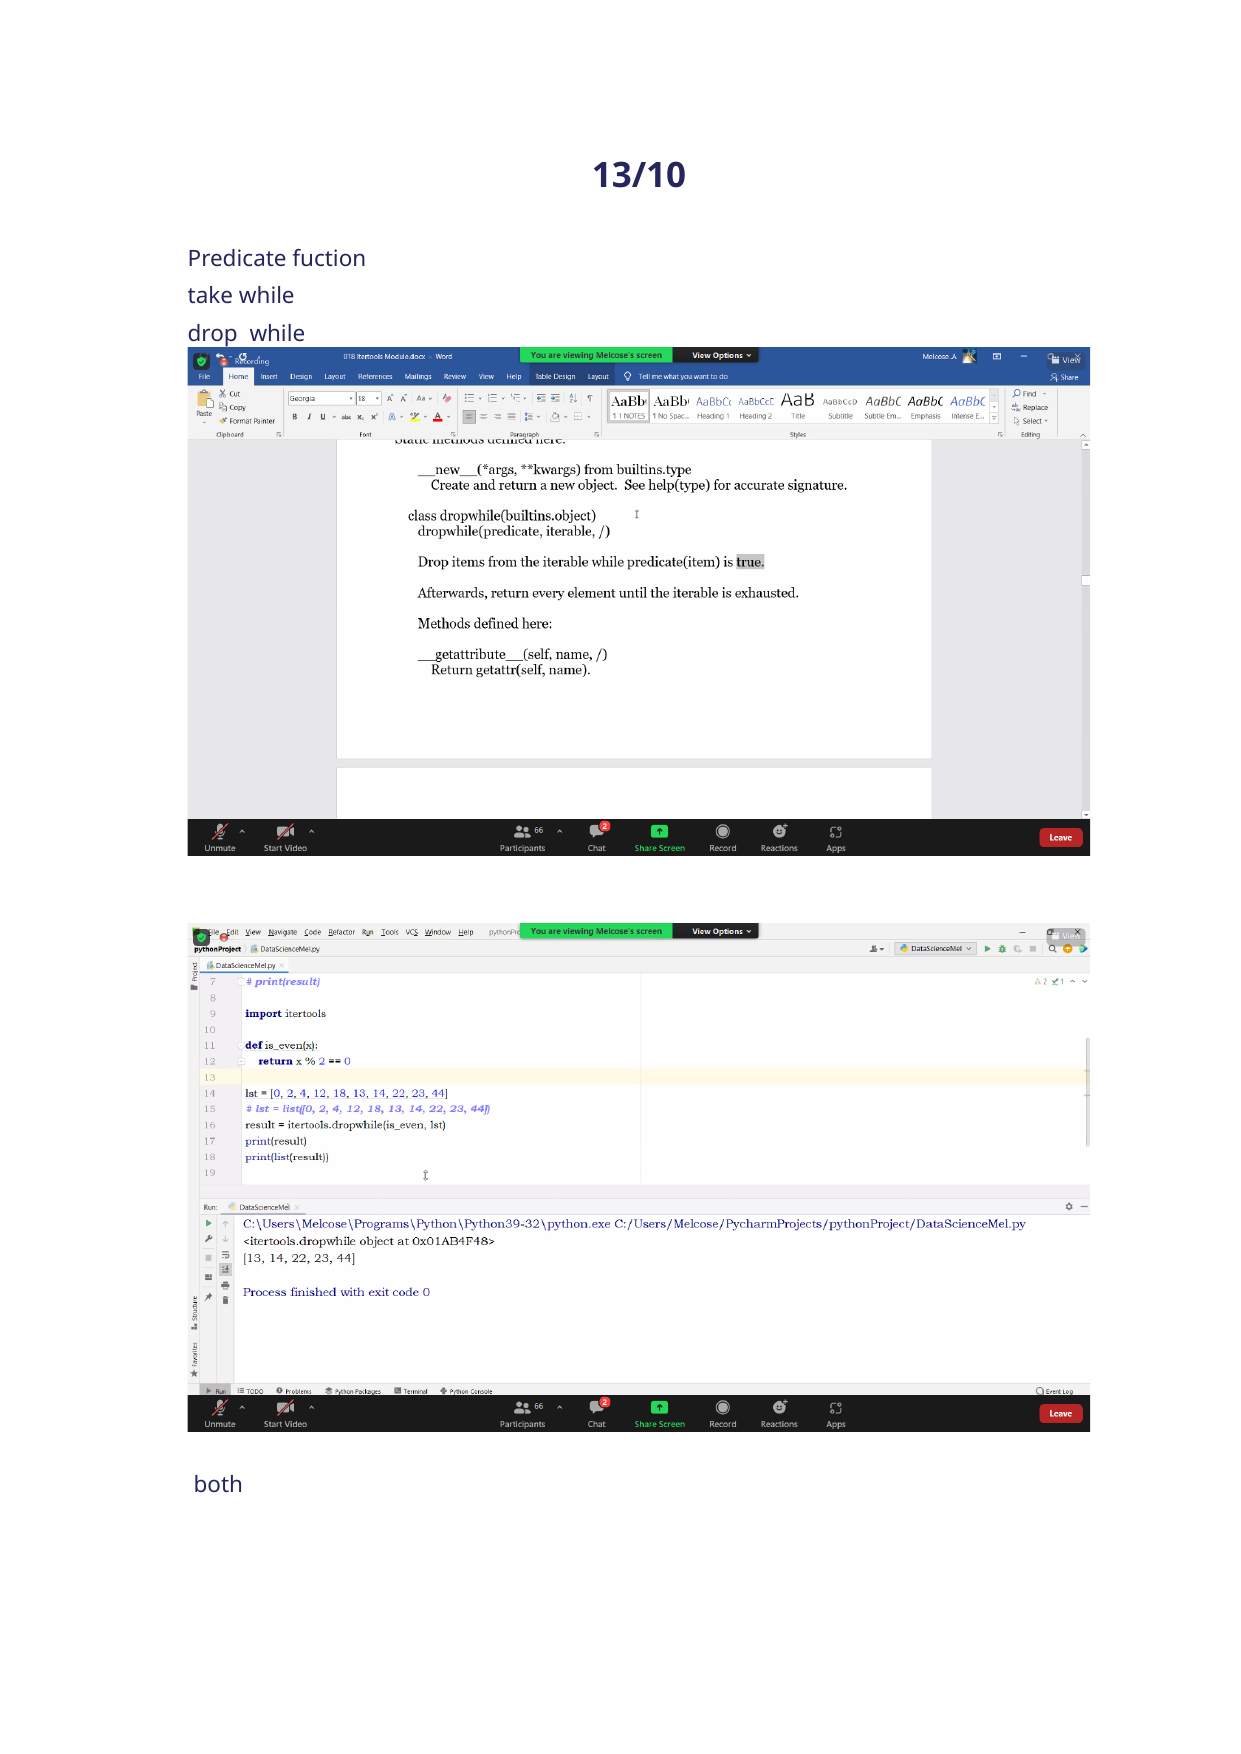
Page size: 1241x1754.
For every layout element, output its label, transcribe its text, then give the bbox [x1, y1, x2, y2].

text both [187, 1462, 1090, 1499]
text take while [187, 273, 1090, 310]
text 13/10 [187, 150, 1090, 198]
picture [187, 347, 1091, 856]
text drop while [187, 310, 1090, 347]
picture [187, 923, 1091, 1432]
text Predicate fuction [187, 235, 1090, 273]
